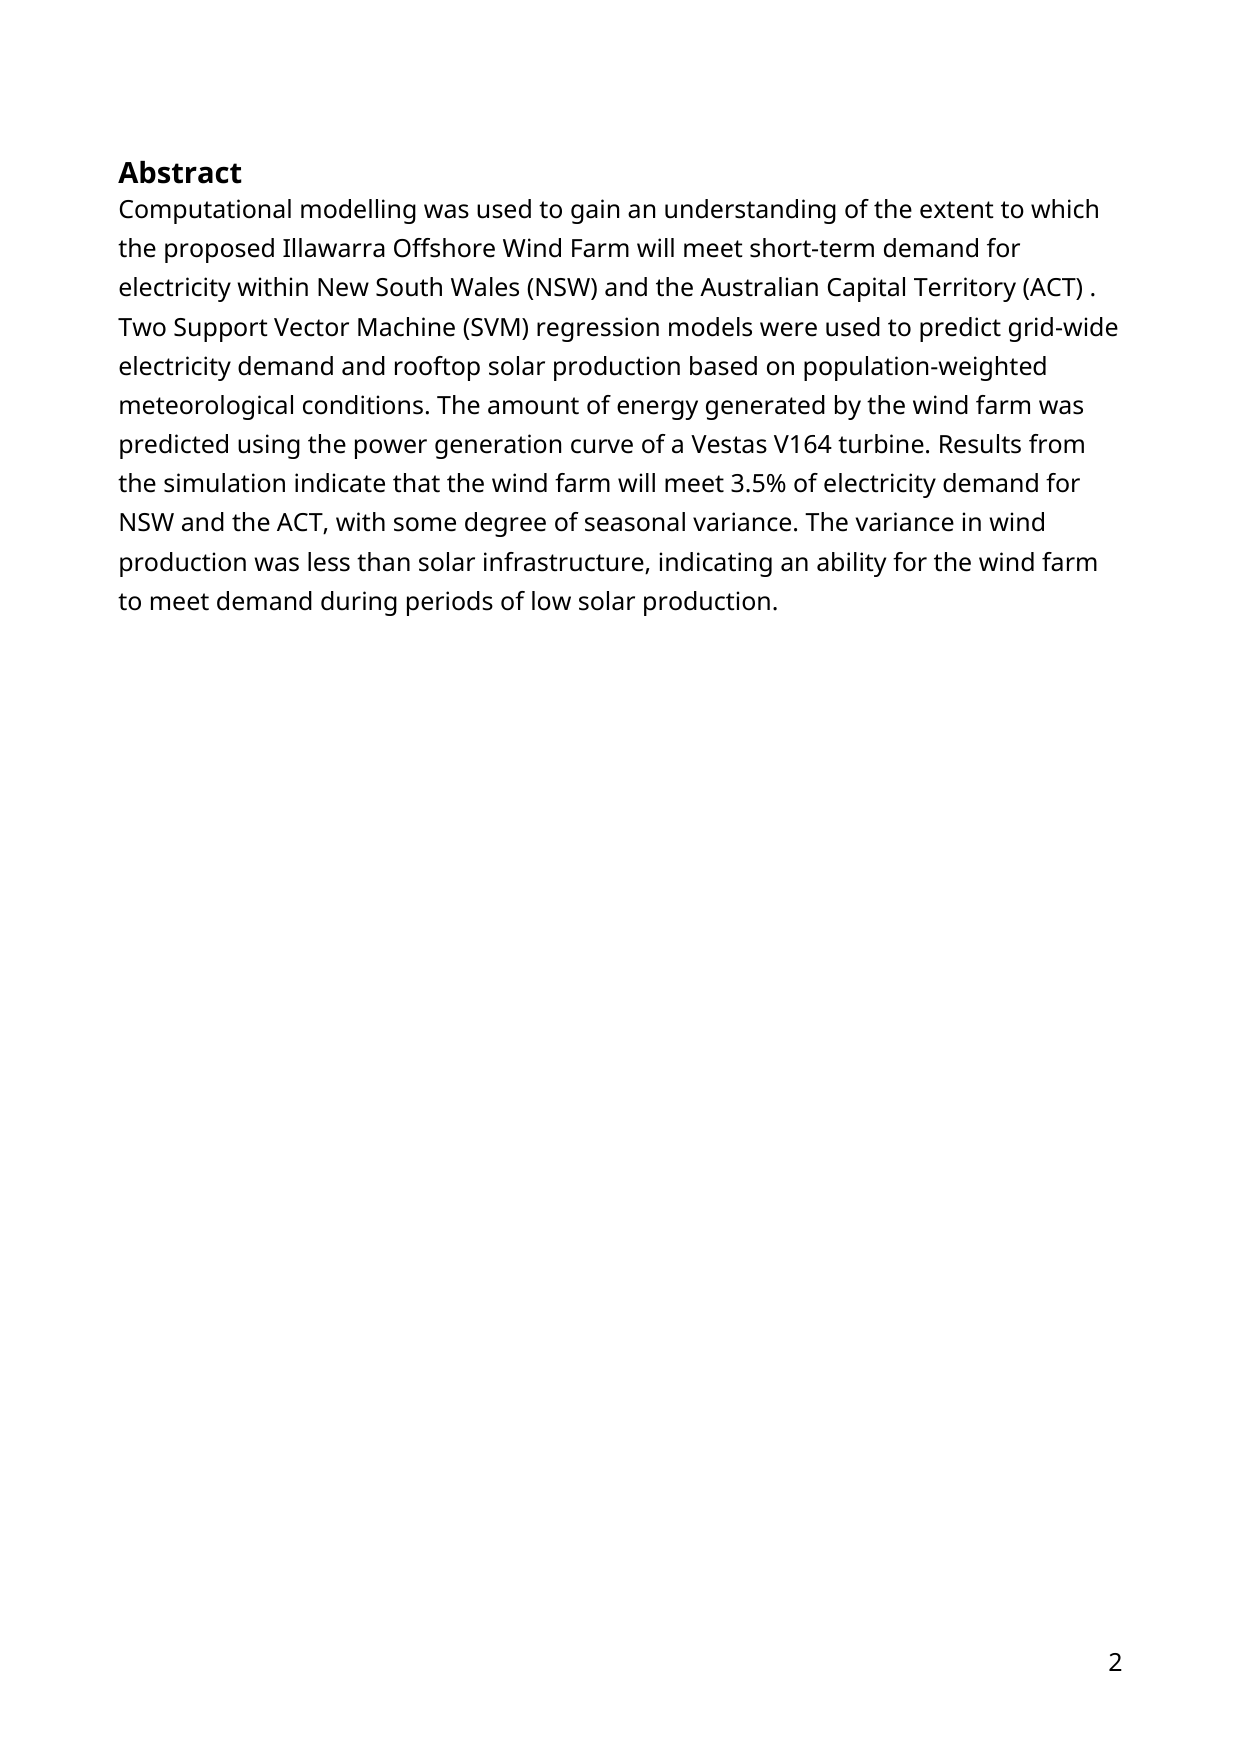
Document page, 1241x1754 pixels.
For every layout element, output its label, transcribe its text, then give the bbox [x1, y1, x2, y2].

text Computational modelling was used to gain an understanding of the extent to which the proposed Illawarra Offshore Wind Farm will meet short-term demand for electricity within New South Wales (NSW) and the Australian Capital Territory (ACT) . Two Support Vector Machine (SVM) regression models were used to predict grid-wide electricity demand and rooftop solar production based on population-weighted meteorological conditions. The amount of energy generated by the wind farm was predicted using the power generation curve of a Vestas V164 turbine. Results from the simulation indicate that the wind farm will meet 3.5% of electricity demand for NSW and the ACT, with some degree of seasonal variance. The variance in wind production was less than solar infrastructure, indicating an ability for the wind farm to meet demand during periods of low solar production. [118, 192, 1122, 617]
subtitle Abstract [118, 152, 1122, 192]
